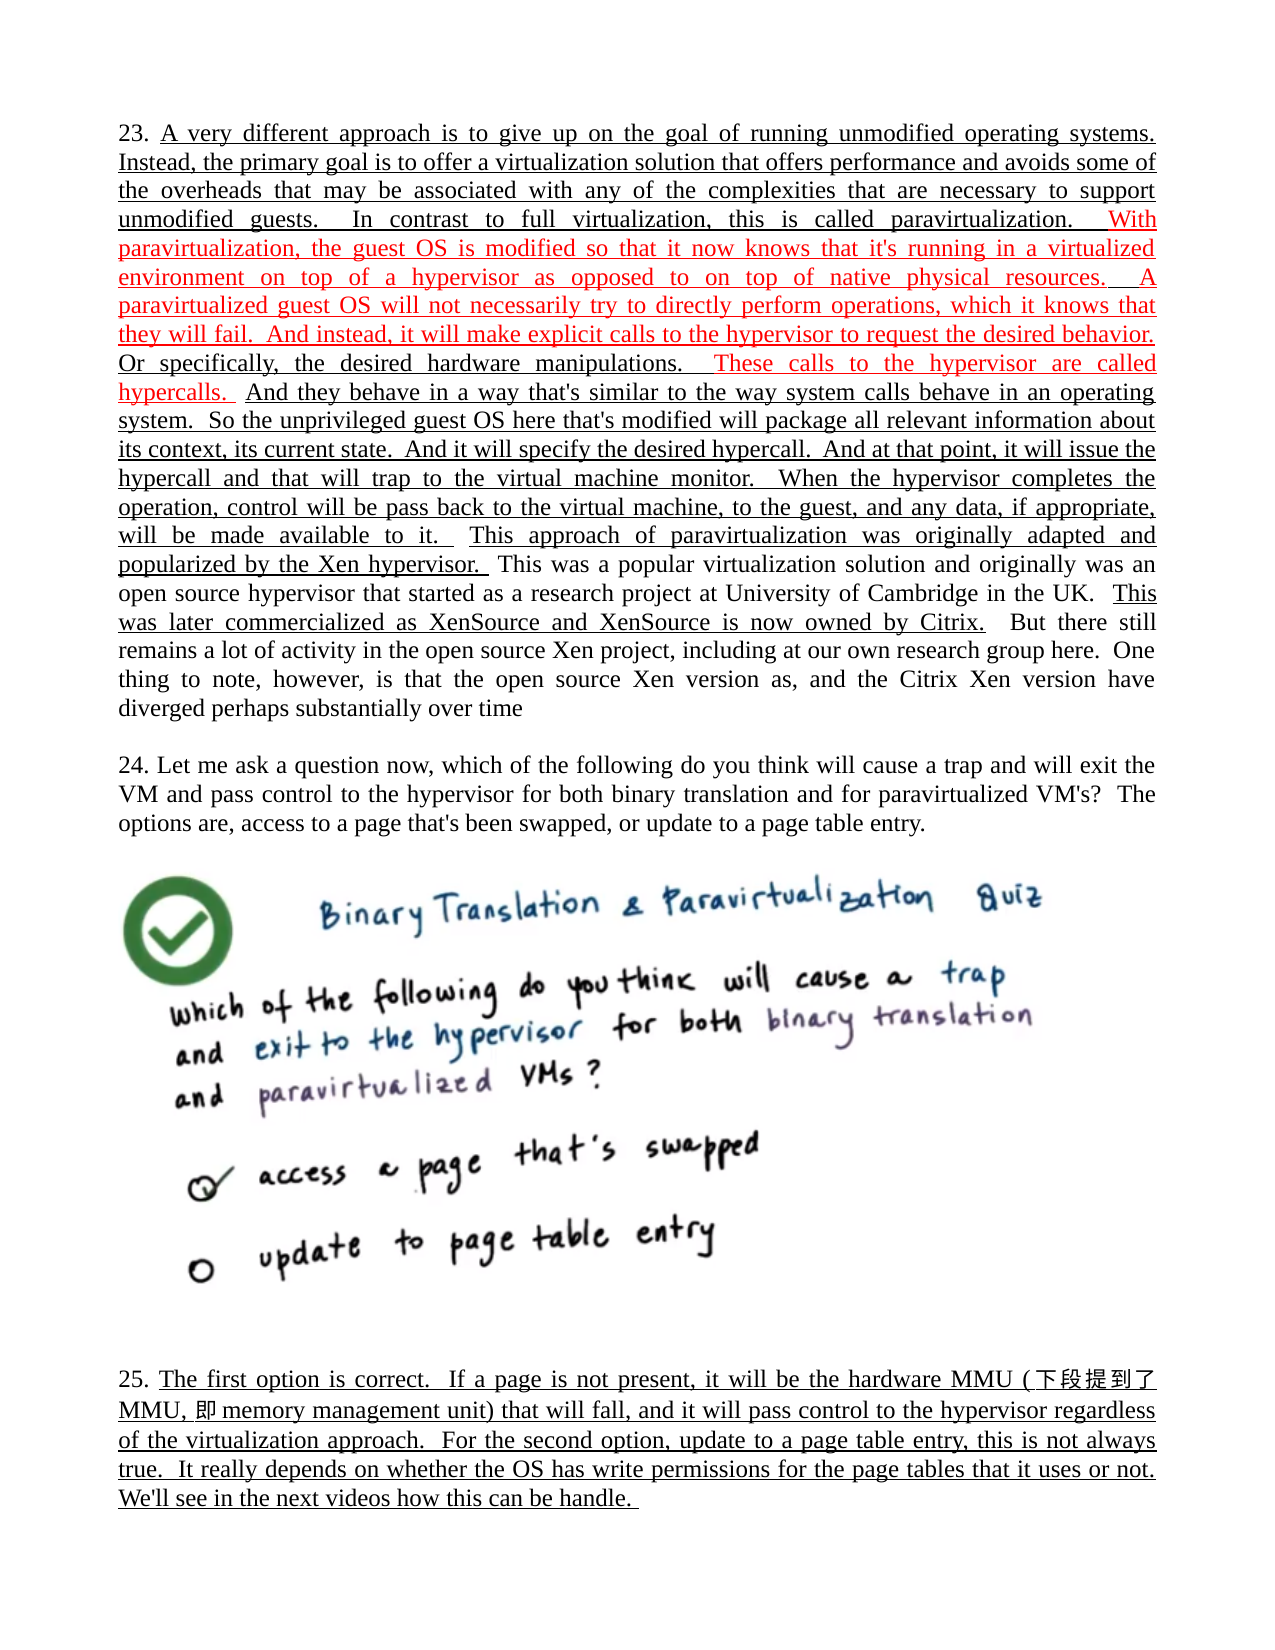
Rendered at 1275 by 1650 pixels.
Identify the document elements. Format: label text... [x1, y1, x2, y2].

text 25. The first option is correct. If a page is not present, it will be the hardware MMU (下段提到了MMU, 即memory management unit) that will fall, and it will pass control to the hypervisor regardless of the virtualization approach. For the second option, update to a page table entry, this is not always [118, 1362, 1157, 1450]
text paravirtualized guest OS will not necessarily try to directly perform operations, which it knows that [118, 288, 1157, 316]
text they will fail. And instead, it will make explicit calls to the hypervisor to request the desired behavior. Or specifically, the desired hardware manipulations. These calls to the hypervisor are called [118, 317, 1157, 373]
picture [118, 865, 1157, 1305]
text the overheads that may be associated with any of the complexities that are necessary to support unmodified guests. In contrast to full virtualization, this is called paravirtualization. With [118, 173, 1157, 229]
text hypercalls. And they behave in a way that's similar to the way system calls behave in an operating system. So the unprivileged guest OS here that's modified will package all relevant information about its context, its current state. And it will specify the desired hypercall. And at that point, it will issue the hypercall and that will trap to the virtual machine monitor. When the hypervisor completes the operation, control will be pass back to the virtual machine, to the guest, and any data, if appropriate, will be made available to it. This approach of paravirtualization was originally adapted and popularized by the Xen hypervisor. This was a popular virtualization solution and originally was an open source hypervisor that started as a research project at University of Cambridge in the UK. This was later commercialized as XenSource and XenSource is now owned by Citrix. But there still remains a lot of activity in the open source Xen project, including at our own research group here. One thing to note, however, is that the open source Xen version as, and the Citrix Xen version have diverged perhaps substantially over time [118, 374, 1157, 722]
text 23. A very different approach is to give up on the goal of running unmodified operating systems. Instead, the primary goal is to offer a virtualization solution that offers performance and avoids some of [118, 118, 1157, 172]
text 24. Let me ask a question now, which of the following do you think will cause a trap and will exit the VM and pass control to the hypervisor for both binary translation and for paravirtualized VM's? The options are, access to a page that's been swapped, or update to a page table entry. [118, 751, 1157, 837]
text paravirtualization, the guest OS is modified so that it now knows that it's running in a virtualized environment on top of a hypervisor as opposed to on top of native physical resources. A [118, 231, 1157, 287]
text true. It really depends on whether the OS has write permissions for the page tables that it uses or not. We'll see in the next videos how this can be handle. [118, 1452, 1157, 1511]
